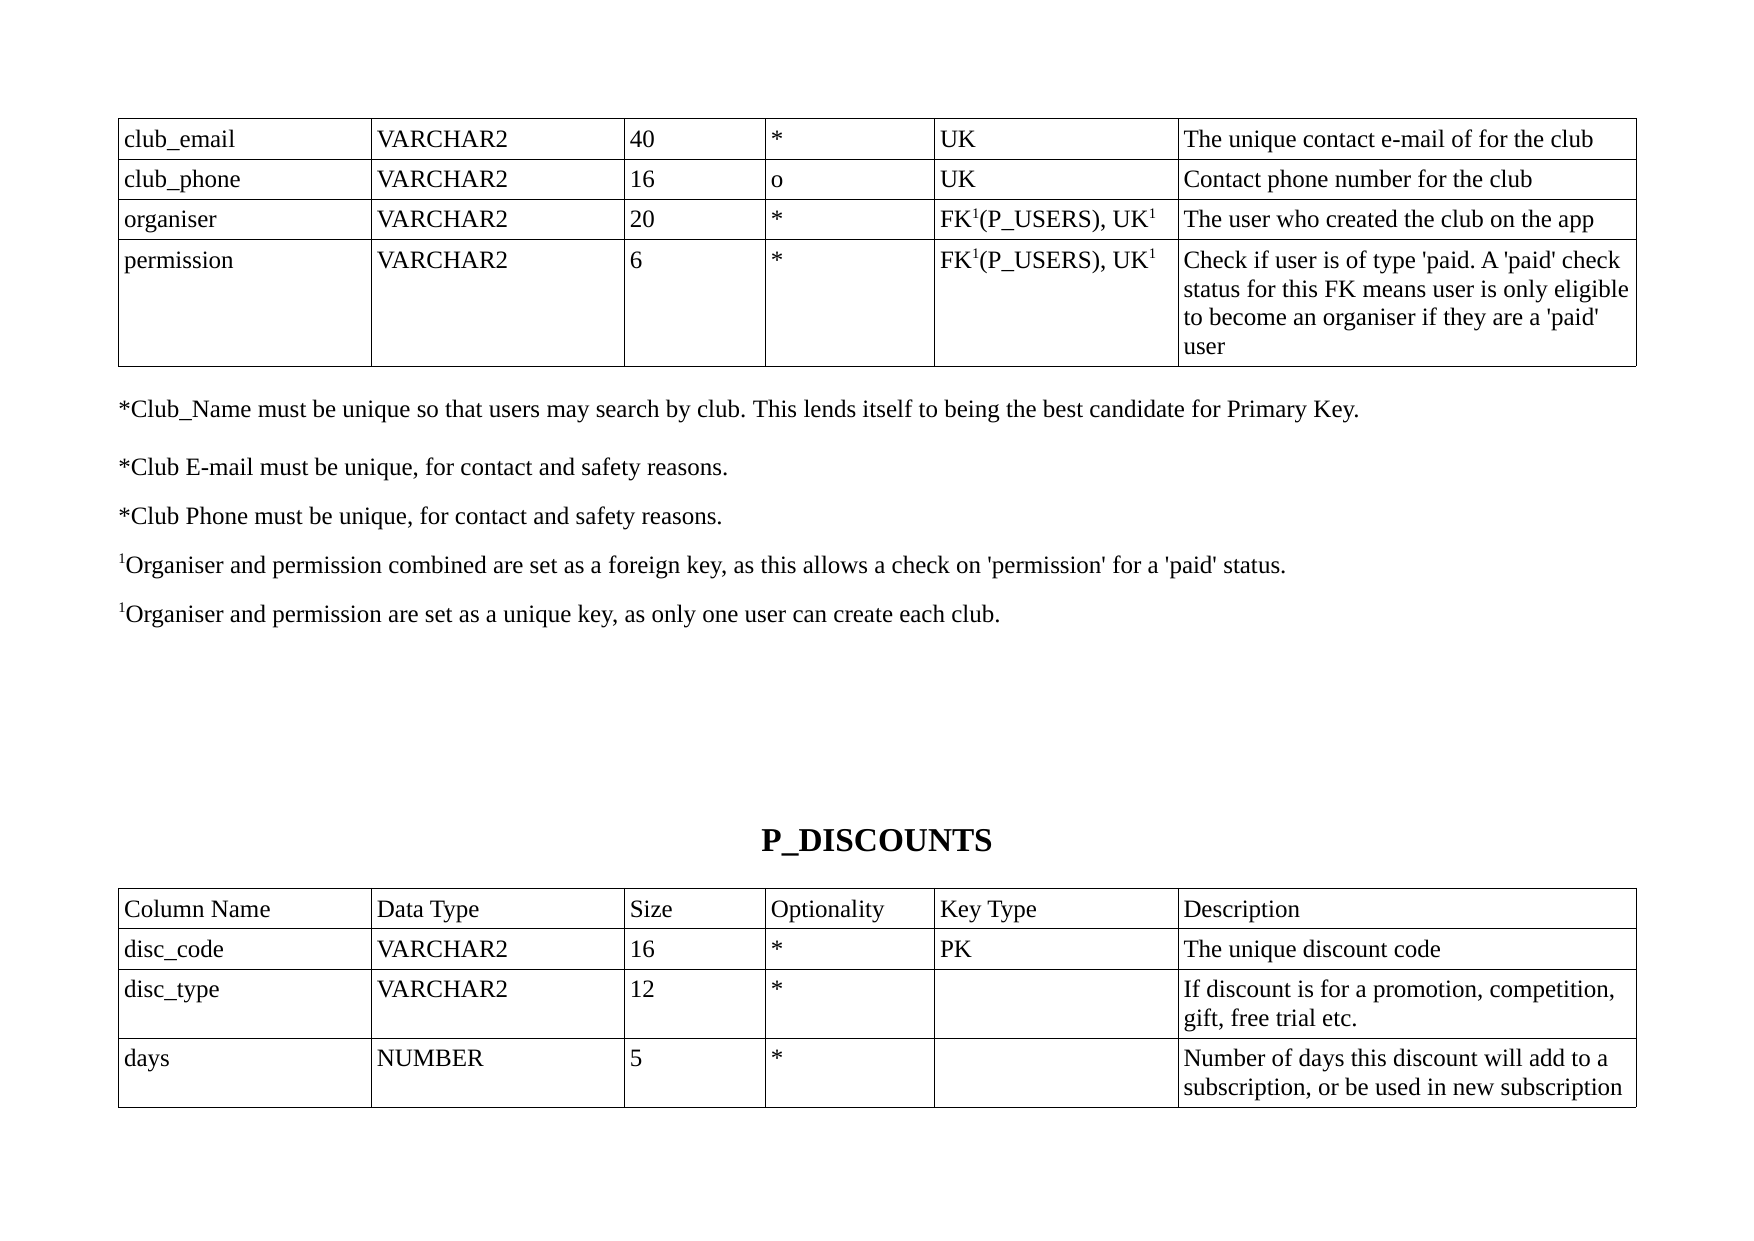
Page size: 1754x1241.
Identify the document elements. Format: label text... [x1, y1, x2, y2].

table_cell 40 [625, 119, 765, 158]
table_cell 5 [625, 1039, 765, 1107]
table_cell FK1(P_USERS), UK1 [935, 240, 1178, 366]
table_cell [935, 1039, 1178, 1107]
table_cell VARCHAR2 [372, 929, 624, 968]
table_cell The unique discount code [1179, 929, 1636, 968]
text 1Organiser and permission are set as a unique key, as only one user can create each club. [118, 599, 1636, 628]
table_cell VARCHAR2 [372, 160, 624, 199]
table_header Data Type [372, 889, 624, 928]
table_cell club_phone [119, 160, 371, 199]
table_header Column Name [119, 889, 371, 928]
table_cell permission [119, 240, 371, 366]
text *Club_Name must be unique so that users may search by club. This lends itself to being the best candidate for Primary Key. [118, 394, 1636, 423]
text 1Organiser and permission combined are set as a foreign key, as this allows a check on 'permission' for a 'paid' status. [118, 550, 1636, 579]
table_cell club_email [119, 119, 371, 158]
table_cell days [119, 1039, 371, 1107]
table_header Key Type [935, 889, 1178, 928]
table_cell disc_type [119, 970, 371, 1037]
table_header Size [625, 889, 765, 928]
table_cell * [766, 1039, 934, 1107]
table_header Optionality [766, 889, 934, 928]
table_cell 20 [625, 200, 765, 239]
table_cell Check if user is of type 'paid. A 'paid' check status for this FK means user is only eligible to become an organiser if they are a 'paid' user [1179, 240, 1636, 366]
table_cell VARCHAR2 [372, 970, 624, 1037]
text *Club E-mail must be unique, for contact and safety reasons. [118, 452, 1636, 481]
table_header Description [1179, 889, 1636, 928]
table_cell * [766, 240, 934, 366]
table_cell If discount is for a promotion, competition, gift, free trial etc. [1179, 970, 1636, 1037]
text *Club Phone must be unique, for contact and safety reasons. [118, 501, 1636, 530]
table_cell PK [935, 929, 1178, 968]
table_cell VARCHAR2 [372, 119, 624, 158]
table_cell organiser [119, 200, 371, 239]
table_cell VARCHAR2 [372, 200, 624, 239]
table_cell 16 [625, 929, 765, 968]
table_cell Contact phone number for the club [1179, 160, 1636, 199]
table_cell The user who created the club on the app [1179, 200, 1636, 239]
table_cell 6 [625, 240, 765, 366]
text P_DISCOUNTS [118, 821, 1636, 859]
table_cell FK1(P_USERS), UK1 [935, 200, 1178, 239]
table_cell 12 [625, 970, 765, 1037]
table_cell UK [935, 119, 1178, 158]
table_cell [935, 970, 1178, 1037]
table_cell UK [935, 160, 1178, 199]
table_cell NUMBER [372, 1039, 624, 1107]
table_cell * [766, 929, 934, 968]
table_cell o [766, 160, 934, 199]
table_cell disc_code [119, 929, 371, 968]
table_cell The unique contact e-mail of for the club [1179, 119, 1636, 158]
table_cell * [766, 119, 934, 158]
table_cell * [766, 970, 934, 1037]
table_cell VARCHAR2 [372, 240, 624, 366]
table_cell Number of days this discount will add to a subscription, or be used in new subscription [1179, 1039, 1636, 1107]
table_cell * [766, 200, 934, 239]
table_cell 16 [625, 160, 765, 199]
